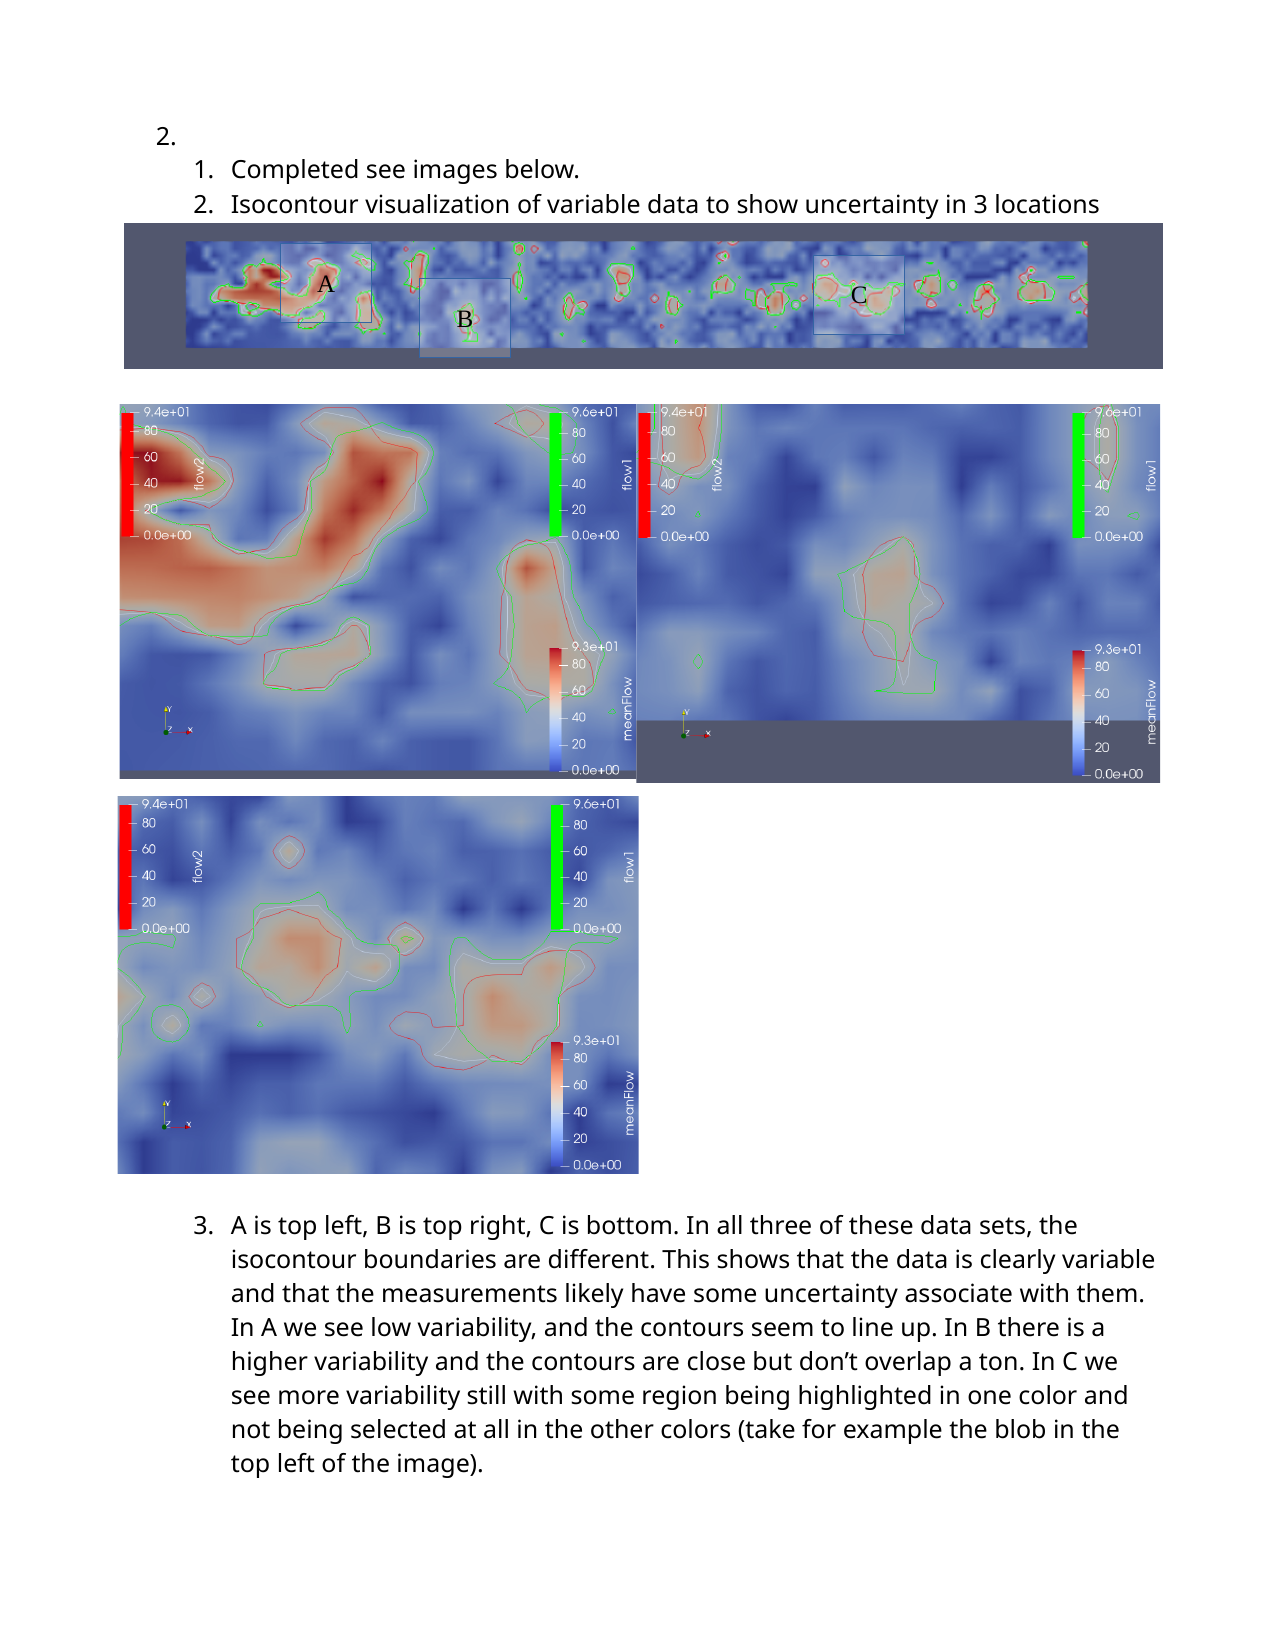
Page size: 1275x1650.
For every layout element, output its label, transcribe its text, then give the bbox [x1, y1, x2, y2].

picture [119, 404, 1160, 783]
list Isocontour visualization of variable data to show uncertainty in 3 locations [193, 186, 1157, 220]
list Completed see images below. [193, 152, 1157, 186]
picture [117, 796, 639, 1174]
list A is top left, B is top right, C is bottom. In all three of these data sets, the isocontour boundaries are different. This shows that the data is clearly variable and that the measurements likely have some uncertainty associate with them. In A we see low variability, and the contours seem to line up. In B there is a higher variability and the contours are close but don’t overlap a ton. In C we see more variability still with some region being highlighted in one color and not being selected at all in the other colors (take for example the blob in the top left of the image). [193, 1207, 1157, 1480]
picture [124, 223, 1163, 369]
